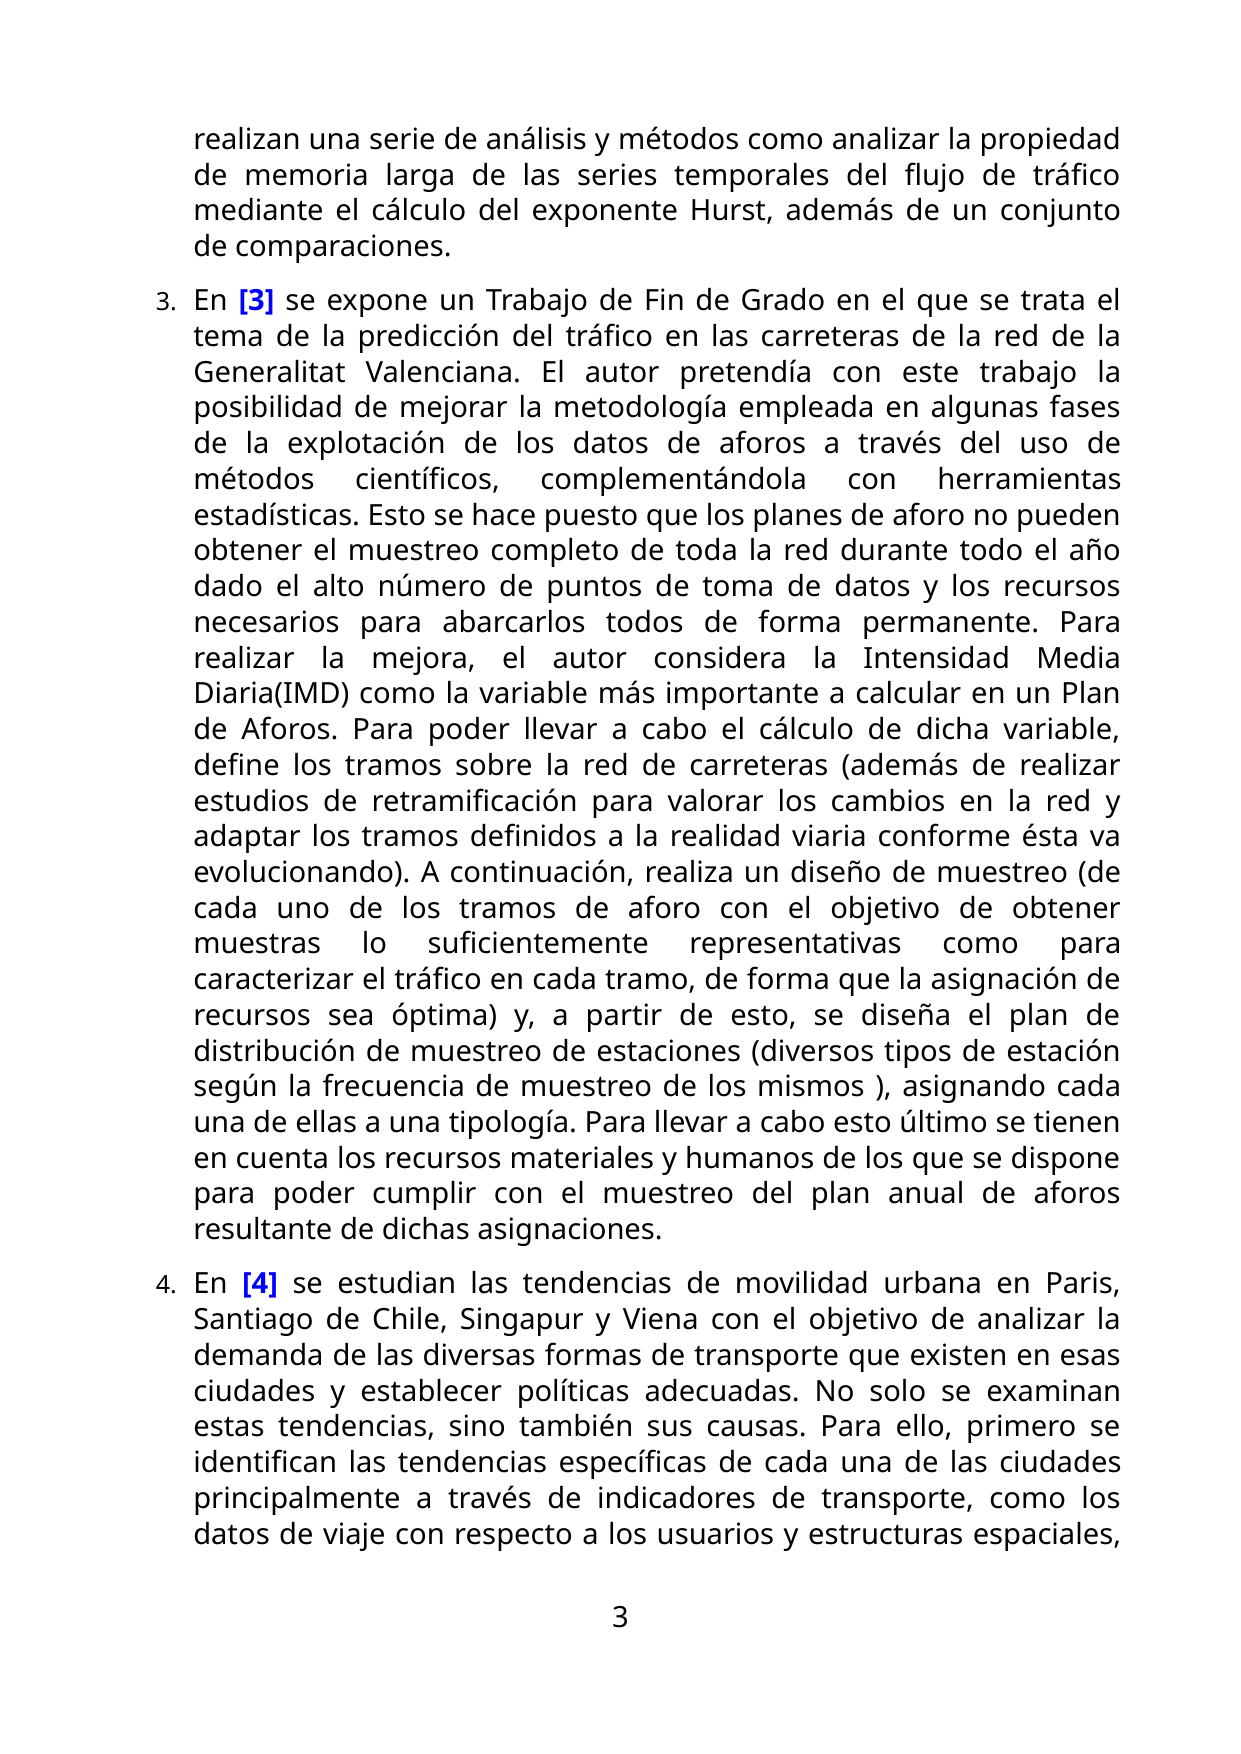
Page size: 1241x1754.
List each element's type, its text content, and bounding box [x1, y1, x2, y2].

list En [4] se estudian las tendencias de movilidad urbana en Paris, Santiago de Chile, Singapur y Viena con el objetivo de analizar la demanda de las diversas formas de transporte que existen en esas ciudades y establecer políticas adecuadas. No solo se examinan estas tendencias, sino también sus causas. Para ello, primero se identifican las tendencias específicas de cada una de las ciudades principalmente a través de indicadores de transporte, como los datos de viaje con respecto a los usuarios y estructuras espaciales, [156, 1263, 1122, 1553]
list En [3] se expone un Trabajo de Fin de Grado en el que se trata el tema de la predicción del tráfico en las carreteras de la red de la Generalitat Valenciana. El autor pretendía con este trabajo la posibilidad de mejorar la metodología empleada en algunas fases de la explotación de los datos de aforos a través del uso de métodos científicos, complementándola con herramientas estadísticas. Esto se hace puesto que los planes de aforo no pueden obtener el muestreo completo de toda la red durante todo el año dado el alto número de puntos de toma de datos y los recursos necesarios para abarcarlos todos de forma permanente. Para realizar la mejora, el autor considera la Intensidad Media Diaria(IMD) como la variable más importante a calcular en un Plan de Aforos. Para poder llevar a cabo el cálculo de dicha variable, define los tramos sobre la red de carreteras (además de realizar estudios de retramificación para valorar los cambios en la red y adaptar los tramos definidos a la realidad viaria conforme ésta va evolucionando). A continuación, realiza un diseño de muestreo (de cada uno de los tramos de aforo con el objetivo de obtener muestras lo suficientemente representativas como para caracterizar el tráfico en cada tramo, de forma que la asignación de recursos sea óptima) y, a partir de esto, se diseña el plan de distribución de muestreo de estaciones (diversos tipos de estación según la frecuencia de muestreo de los mismos ), asignando cada una de ellas a una tipología. Para llevar a cabo esto último se tienen en cuenta los recursos materiales y humanos de los que se dispone para poder cumplir con el muestreo del plan anual de aforos resultante de dichas asignaciones. [156, 279, 1122, 1248]
list realizan una serie de análisis y métodos como analizar la propiedad de memoria larga de las series temporales del flujo de tráfico mediante el cálculo del exponente Hurst, además de un conjunto de comparaciones. [156, 118, 1122, 265]
